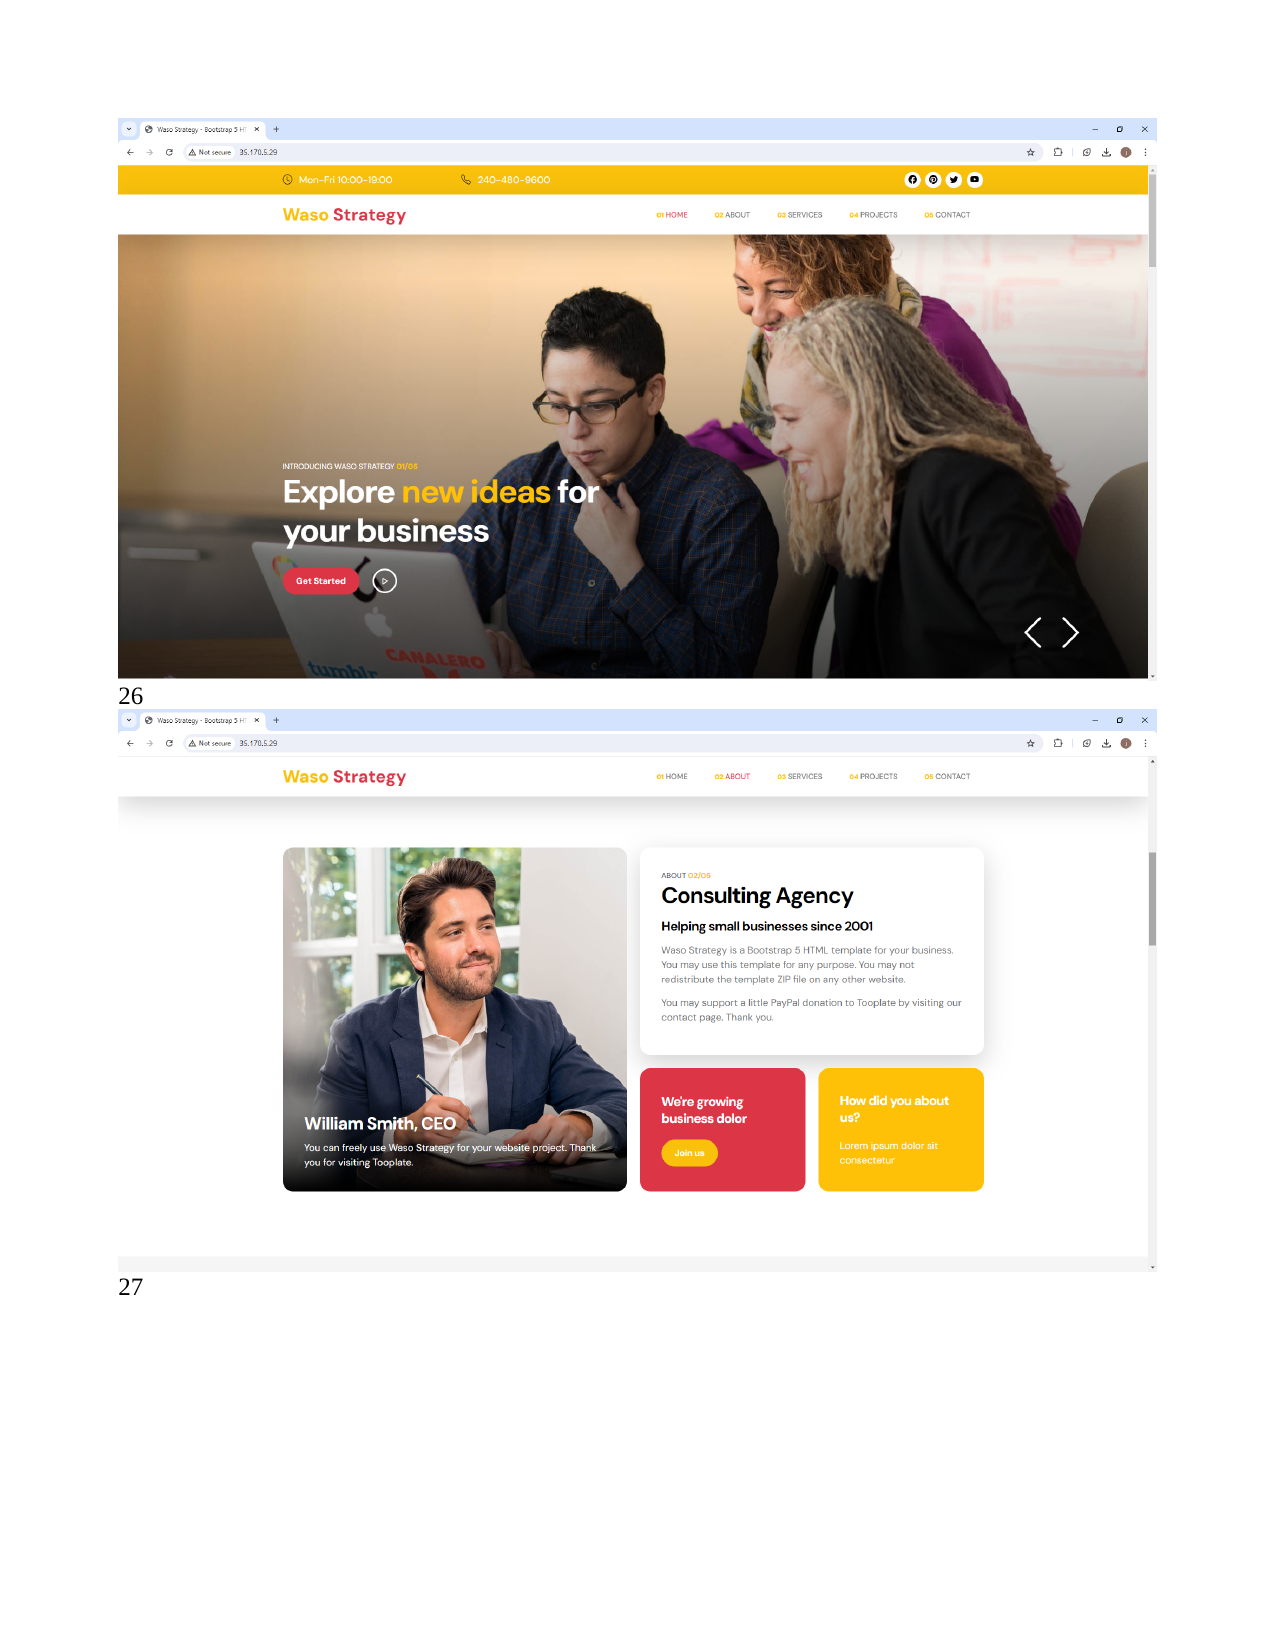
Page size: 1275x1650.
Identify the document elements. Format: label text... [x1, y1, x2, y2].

picture [118, 118, 1157, 681]
text 27 [118, 1272, 1157, 1301]
text 26 [118, 681, 1157, 709]
picture [118, 709, 1157, 1272]
